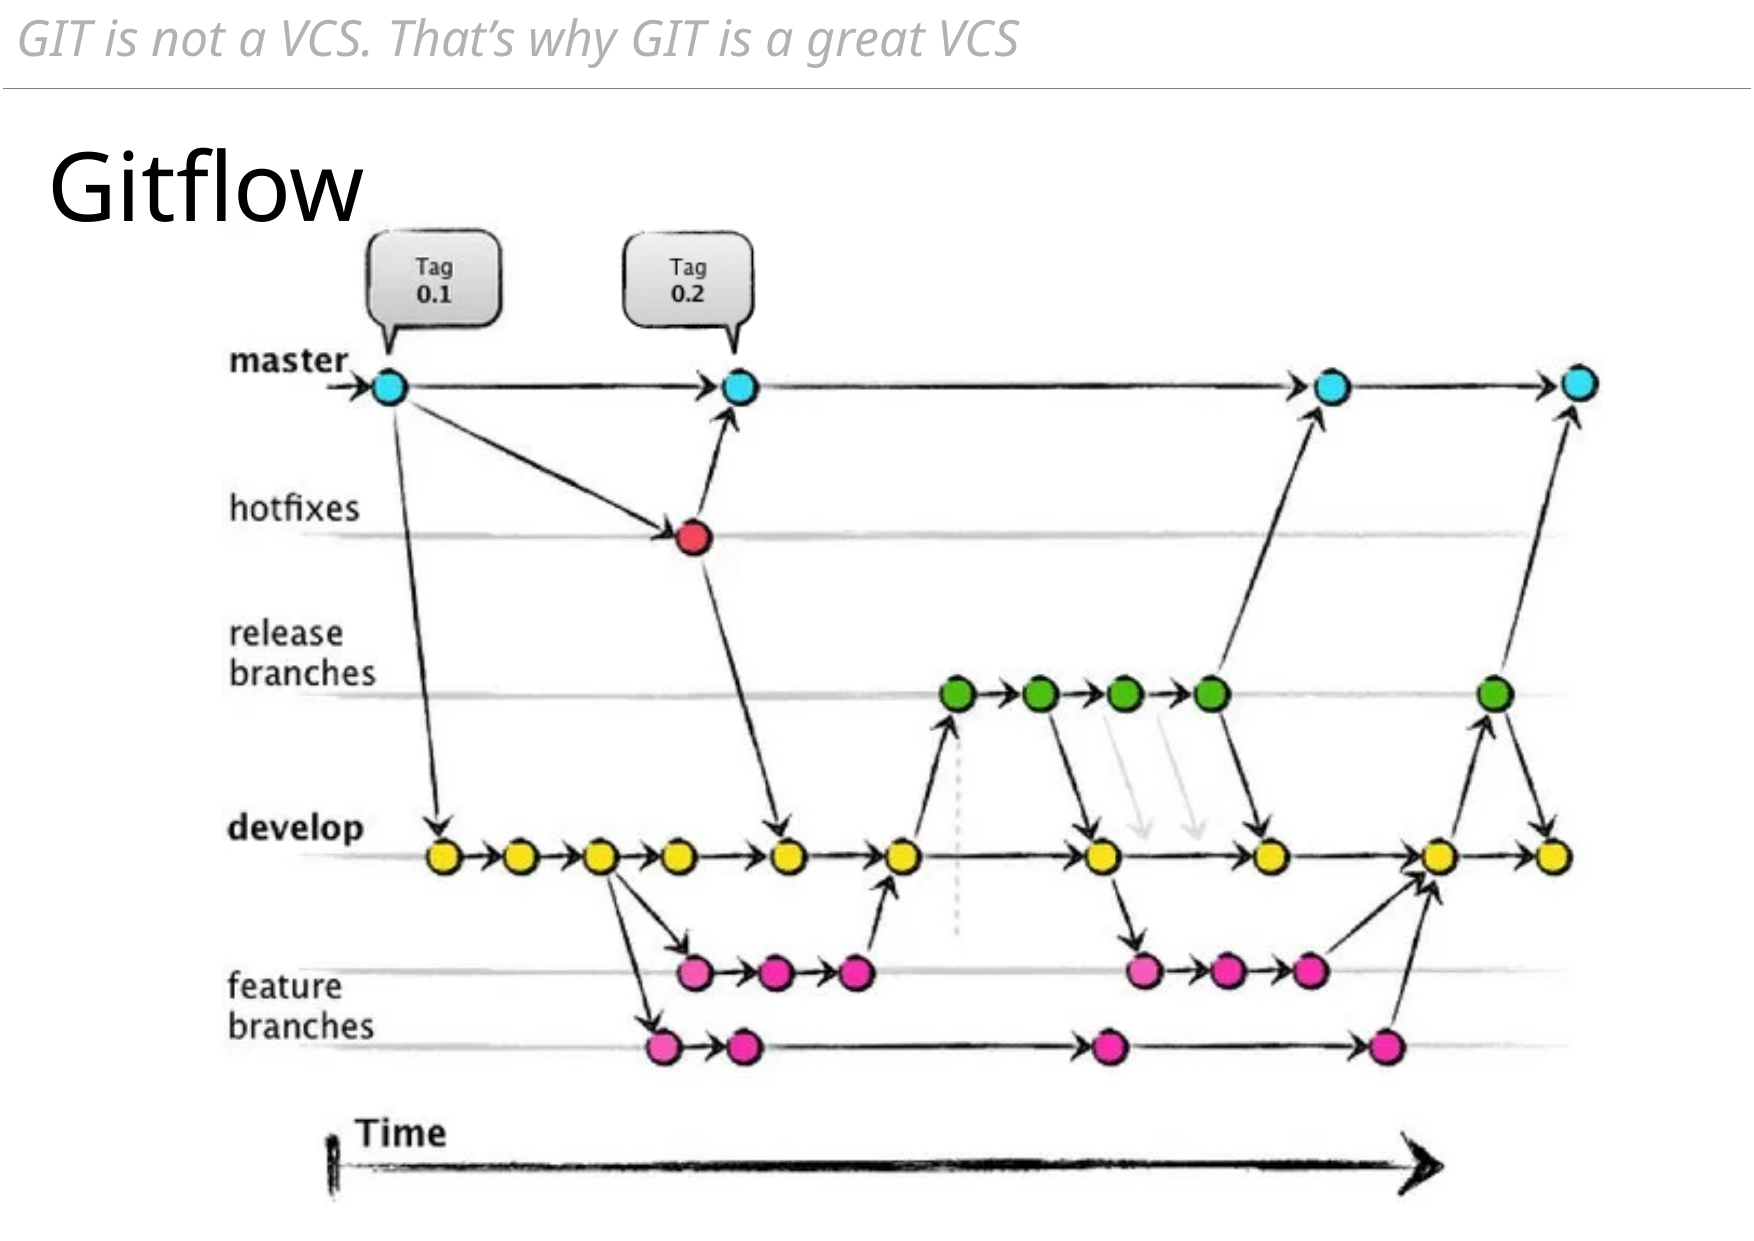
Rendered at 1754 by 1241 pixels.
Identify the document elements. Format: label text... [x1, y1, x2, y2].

picture [222, 202, 1603, 1230]
picture [307, 202, 312, 212]
picture [341, 202, 346, 211]
picture [248, 202, 276, 215]
text Gitflow [3, 118, 1751, 249]
